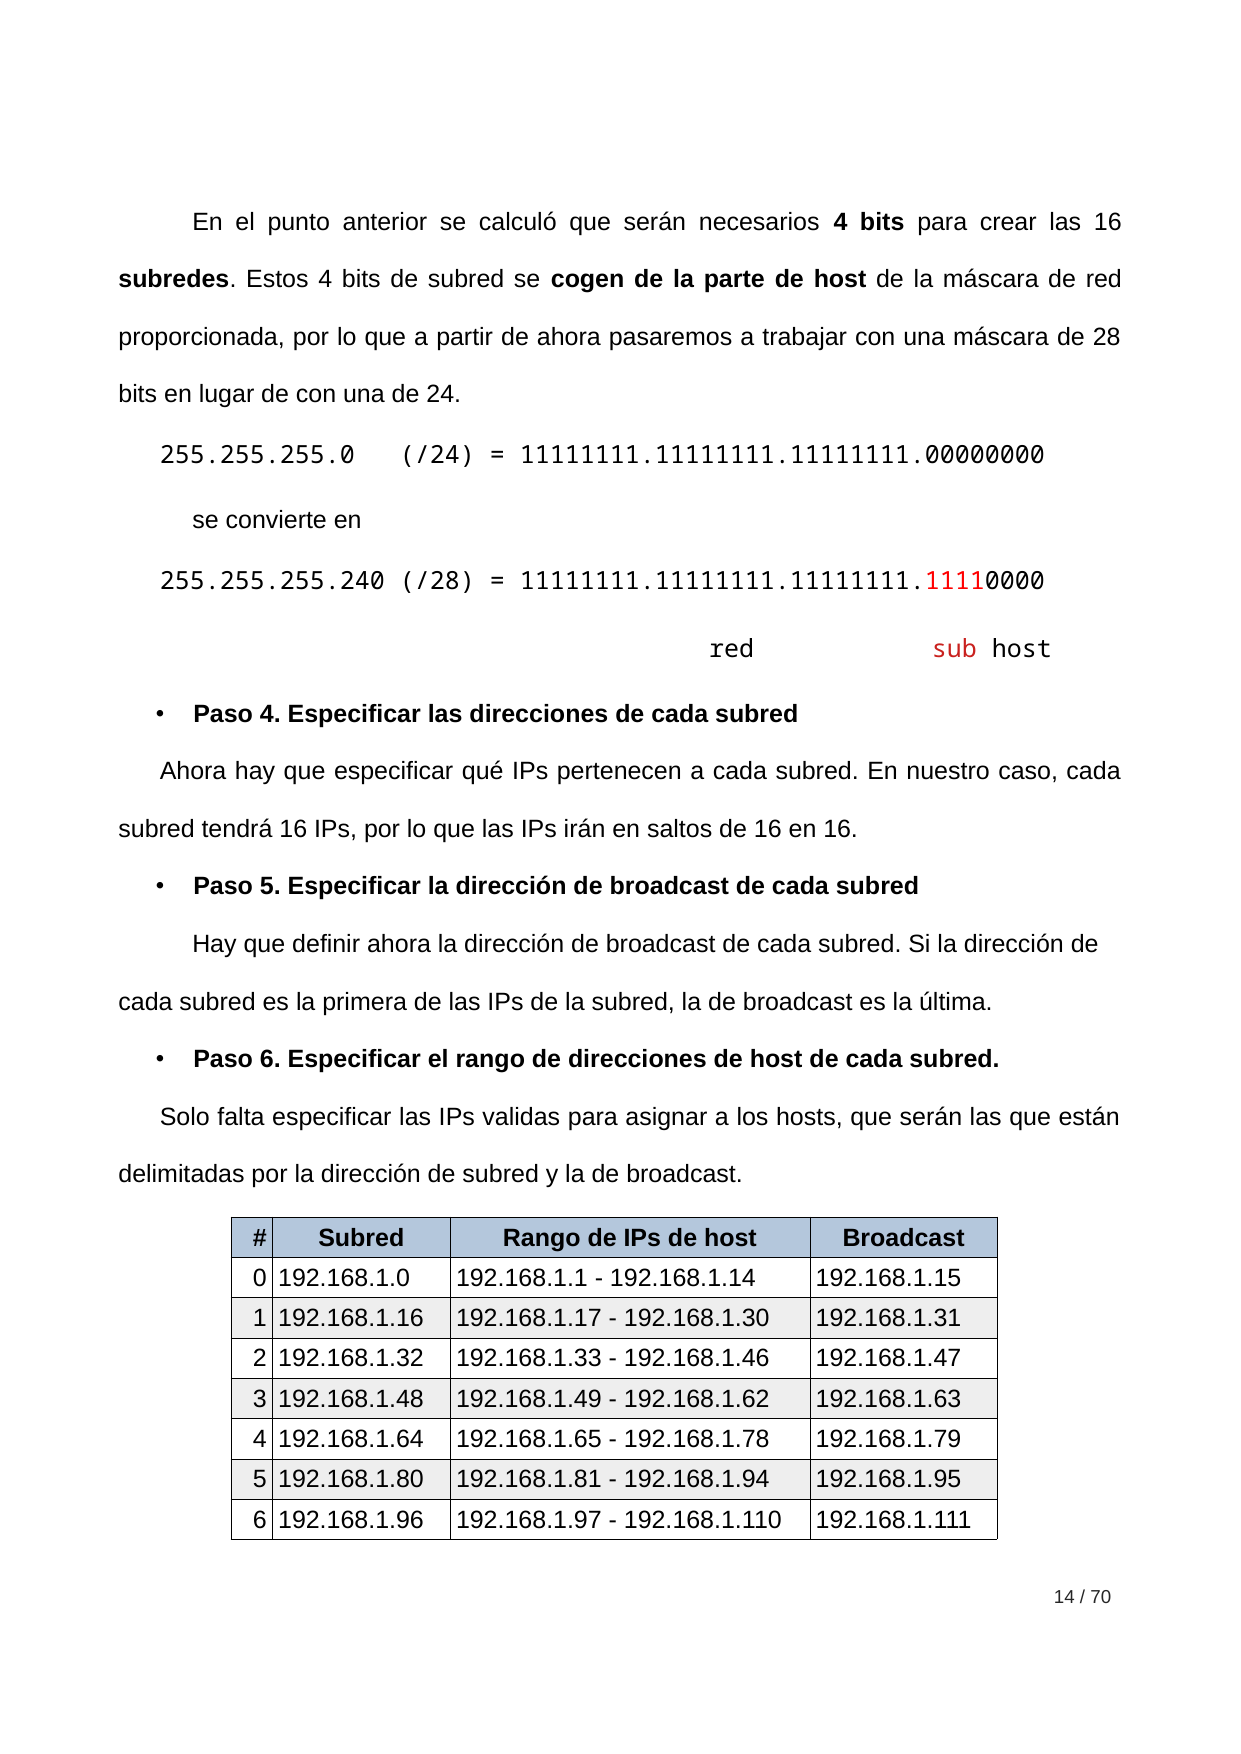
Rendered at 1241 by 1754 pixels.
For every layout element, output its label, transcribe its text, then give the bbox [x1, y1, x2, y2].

text red sub host [118, 630, 1122, 664]
table_header Broadcast [811, 1218, 997, 1257]
text Solo falta especificar las IPs validas para asignar a los hosts, que serán las que están delimitadas por la dirección de subred y la de broadcast. [118, 1102, 1122, 1188]
list Paso 5. Especificar la dirección de broadcast de cada subred [156, 871, 1122, 900]
text Hay que definir ahora la dirección de broadcast de cada subred. Si la dirección de cada subred es la primera de las IPs de la subred, la de broadcast es la última. [118, 929, 1122, 1015]
table_cell 192.168.1.96 [273, 1500, 450, 1539]
text 255.255.255.240 (/28) = 11111111.11111111.11111111.11110000 [118, 562, 1122, 596]
table_cell 192.168.1.16 [273, 1298, 450, 1338]
text Ahora hay que especificar qué IPs pertenecen a cada subred. En nuestro caso, cada subred tendrá 16 IPs, por lo que las IPs irán en saltos de 16 en 16. [118, 756, 1122, 842]
table_cell 192.168.1.79 [811, 1419, 997, 1458]
table_header Subred [273, 1218, 450, 1257]
table_cell 3 [232, 1379, 272, 1418]
list Paso 6. Especificar el rango de direcciones de host de cada subred. [156, 1044, 1122, 1073]
table_cell 192.168.1.33 - 192.168.1.46 [451, 1339, 810, 1378]
table_cell 4 [232, 1419, 272, 1458]
table_cell 0 [232, 1258, 272, 1297]
table_cell 192.168.1.64 [273, 1419, 450, 1458]
table_cell 192.168.1.63 [811, 1379, 997, 1418]
table_cell 192.168.1.47 [811, 1339, 997, 1378]
table_cell 192.168.1.0 [273, 1258, 450, 1297]
table_cell 192.168.1.48 [273, 1379, 450, 1418]
table_cell 1 [232, 1298, 272, 1338]
table_cell 192.168.1.15 [811, 1258, 997, 1297]
list Paso 4. Especificar las direcciones de cada subred [156, 698, 1122, 727]
table_header Rango de IPs de host [451, 1218, 810, 1257]
table_cell 192.168.1.65 - 192.168.1.78 [451, 1419, 810, 1458]
table_cell 192.168.1.49 - 192.168.1.62 [451, 1379, 810, 1418]
table_header # [232, 1218, 272, 1257]
table_cell 192.168.1.97 - 192.168.1.110 [451, 1500, 810, 1539]
table_cell 192.168.1.17 - 192.168.1.30 [451, 1298, 810, 1338]
table_cell 192.168.1.1 - 192.168.1.14 [451, 1258, 810, 1297]
table_cell 192.168.1.95 [811, 1460, 997, 1499]
text En el punto anterior se calculó que serán necesarios 4 bits para crear las 16 subredes. Estos 4 bits de subred se cogen de la parte de host de la máscara de red proporcionada, por lo que a partir de ahora pasaremos a trabajar con una máscara de 28 bits en lugar de con una de 24. [118, 207, 1122, 408]
table_cell 192.168.1.81 - 192.168.1.94 [451, 1460, 810, 1499]
text 255.255.255.0 (/24) = 11111111.11111111.11111111.00000000 [118, 437, 1122, 471]
table_cell 2 [232, 1339, 272, 1378]
table_cell 5 [232, 1460, 272, 1499]
table_cell 192.168.1.111 [811, 1500, 997, 1539]
text se convierte en [118, 505, 1122, 533]
table_cell 6 [232, 1500, 272, 1539]
table_cell 192.168.1.31 [811, 1298, 997, 1338]
table_cell 192.168.1.32 [273, 1339, 450, 1378]
table_cell 192.168.1.80 [273, 1460, 450, 1499]
